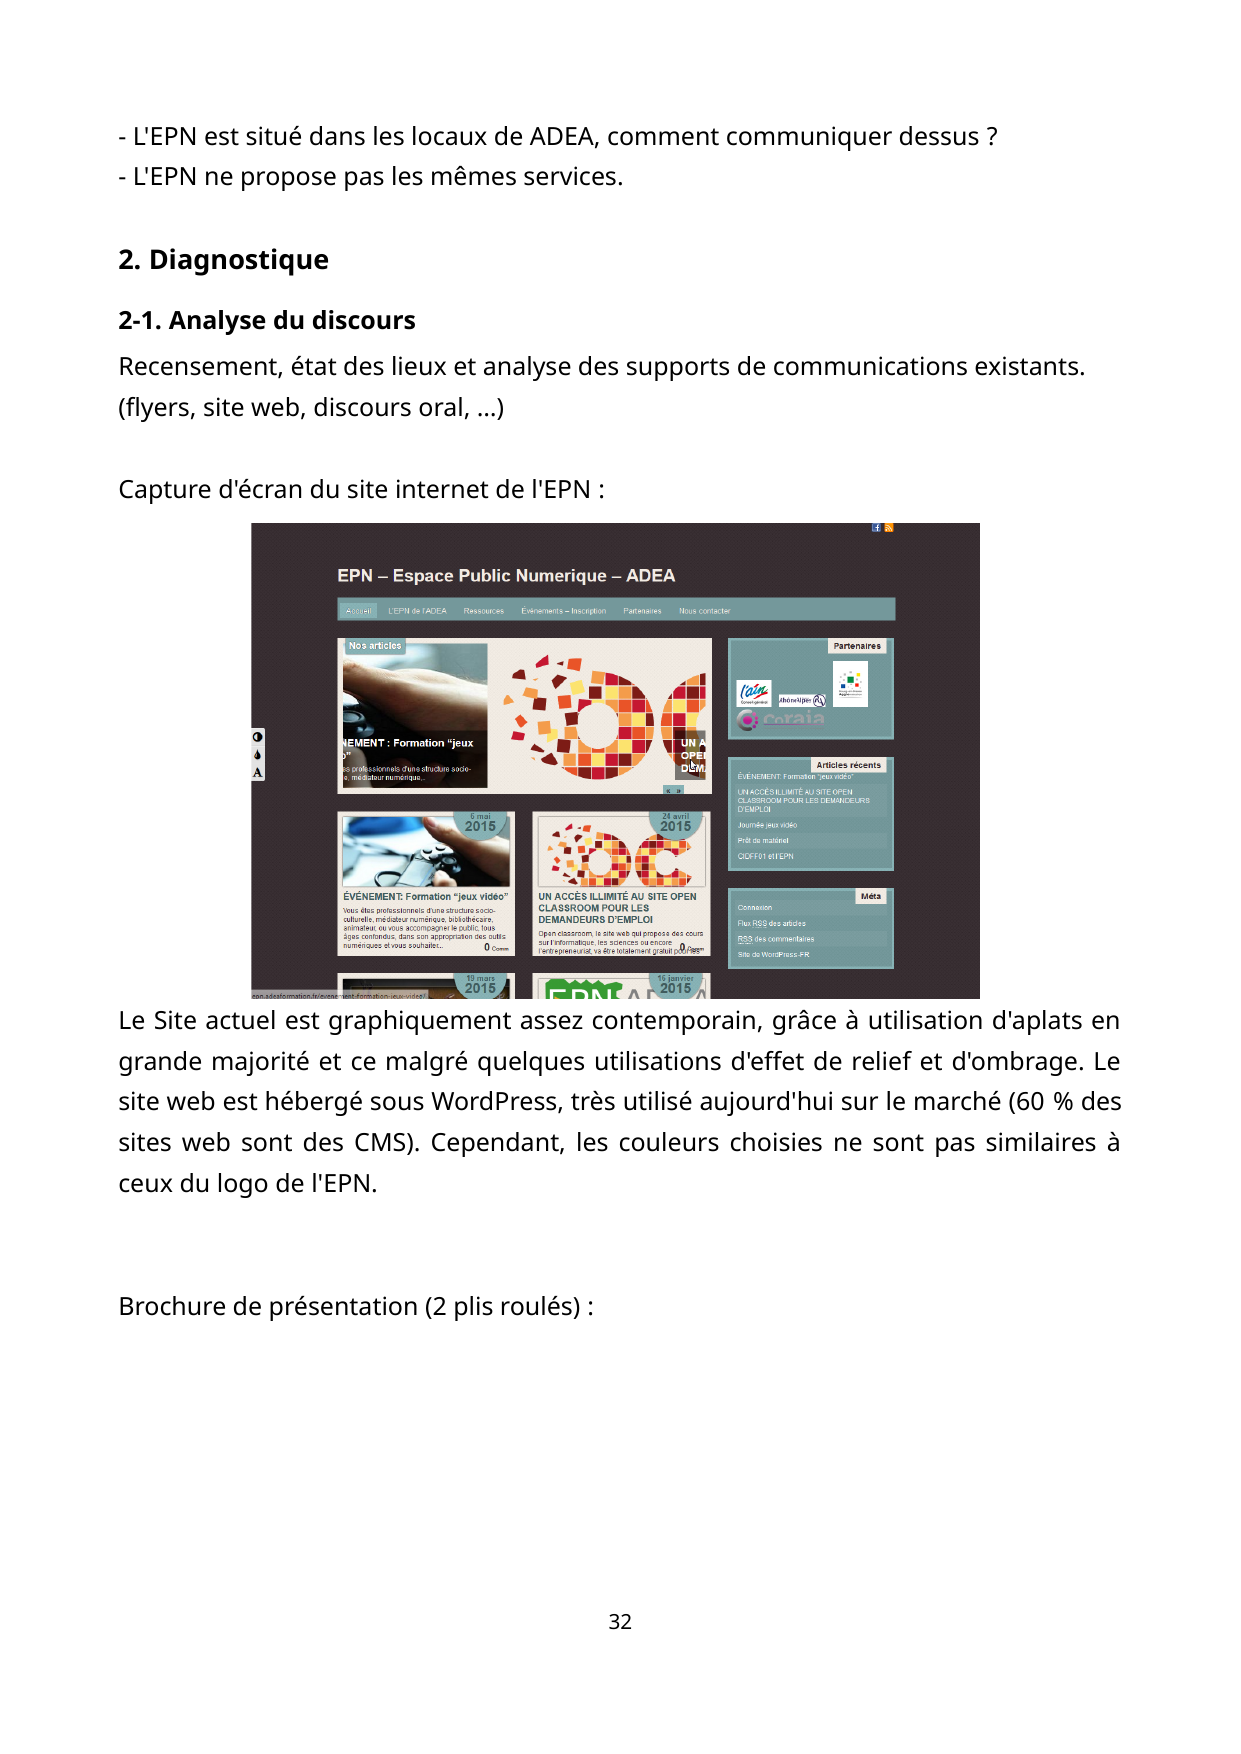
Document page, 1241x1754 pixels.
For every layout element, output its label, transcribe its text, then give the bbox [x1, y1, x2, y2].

text Recensement, état des lieux et analyse des supports de communications existants. [118, 349, 1122, 383]
text (flyers, site web, discours oral, …) [118, 390, 1122, 424]
text Le Site actuel est graphiquement assez contemporain, grâce à utilisation d'aplats en grande majorité et ce malgré quelques utilisations d'effet de relief et d'ombrage. Le site web est hébergé sous WordPress, très utilisé aujourd'hui sur le marché (60 % des sites web sont des CMS). Cependant, les couleurs choisies ne sont pas similaires à ceux du logo de l'EPN. [118, 1002, 1122, 1200]
text - L'EPN est situé dans les locaux de ADEA, comment communiquer dessus ? [118, 118, 1122, 152]
text Brochure de présentation (2 plis roulés) : [118, 1288, 1122, 1322]
text Capture d'écran du site internet de l'EPN : [118, 472, 1122, 506]
subtitle Analyse du discours [118, 302, 1122, 337]
text - L'EPN ne propose pas les mêmes services. [118, 159, 1122, 193]
picture [251, 523, 980, 999]
subtitle Diagnostique [118, 241, 1122, 277]
